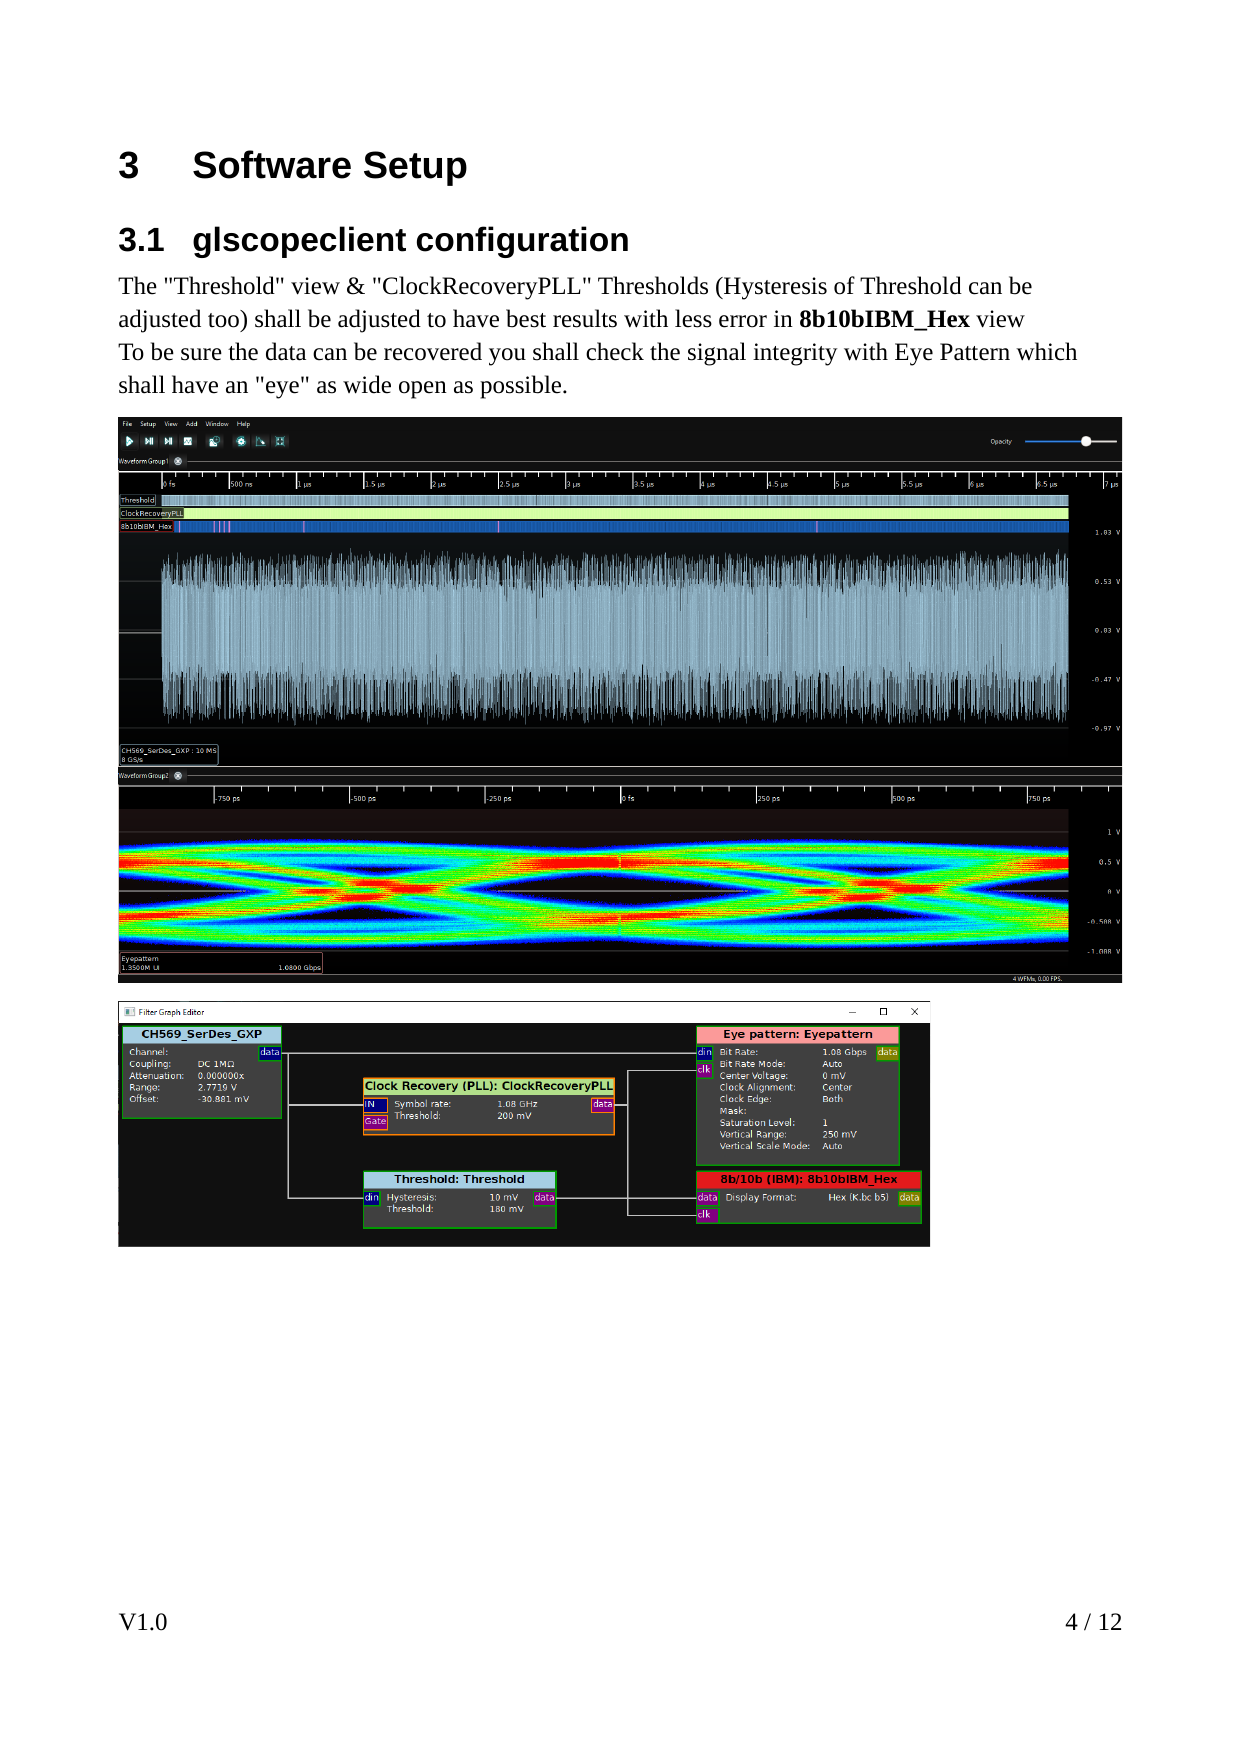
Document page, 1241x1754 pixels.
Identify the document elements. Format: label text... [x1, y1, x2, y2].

subtitle Software Setup [118, 143, 1122, 187]
picture [118, 417, 1123, 983]
picture [118, 1001, 931, 1247]
text The "Threshold" view & "ClockRecoveryPLL" Thresholds (Hysteresis of Threshold can be adjusted too) shall be adjusted to have best results with less error in 8b10bIBM_Hex view To be sure the data can be recovered you shall check the signal integrity with Eye Pattern which shall have an "eye" as wide open as possible. [118, 271, 1122, 399]
subtitle glscopeclient configuration [118, 220, 1122, 259]
